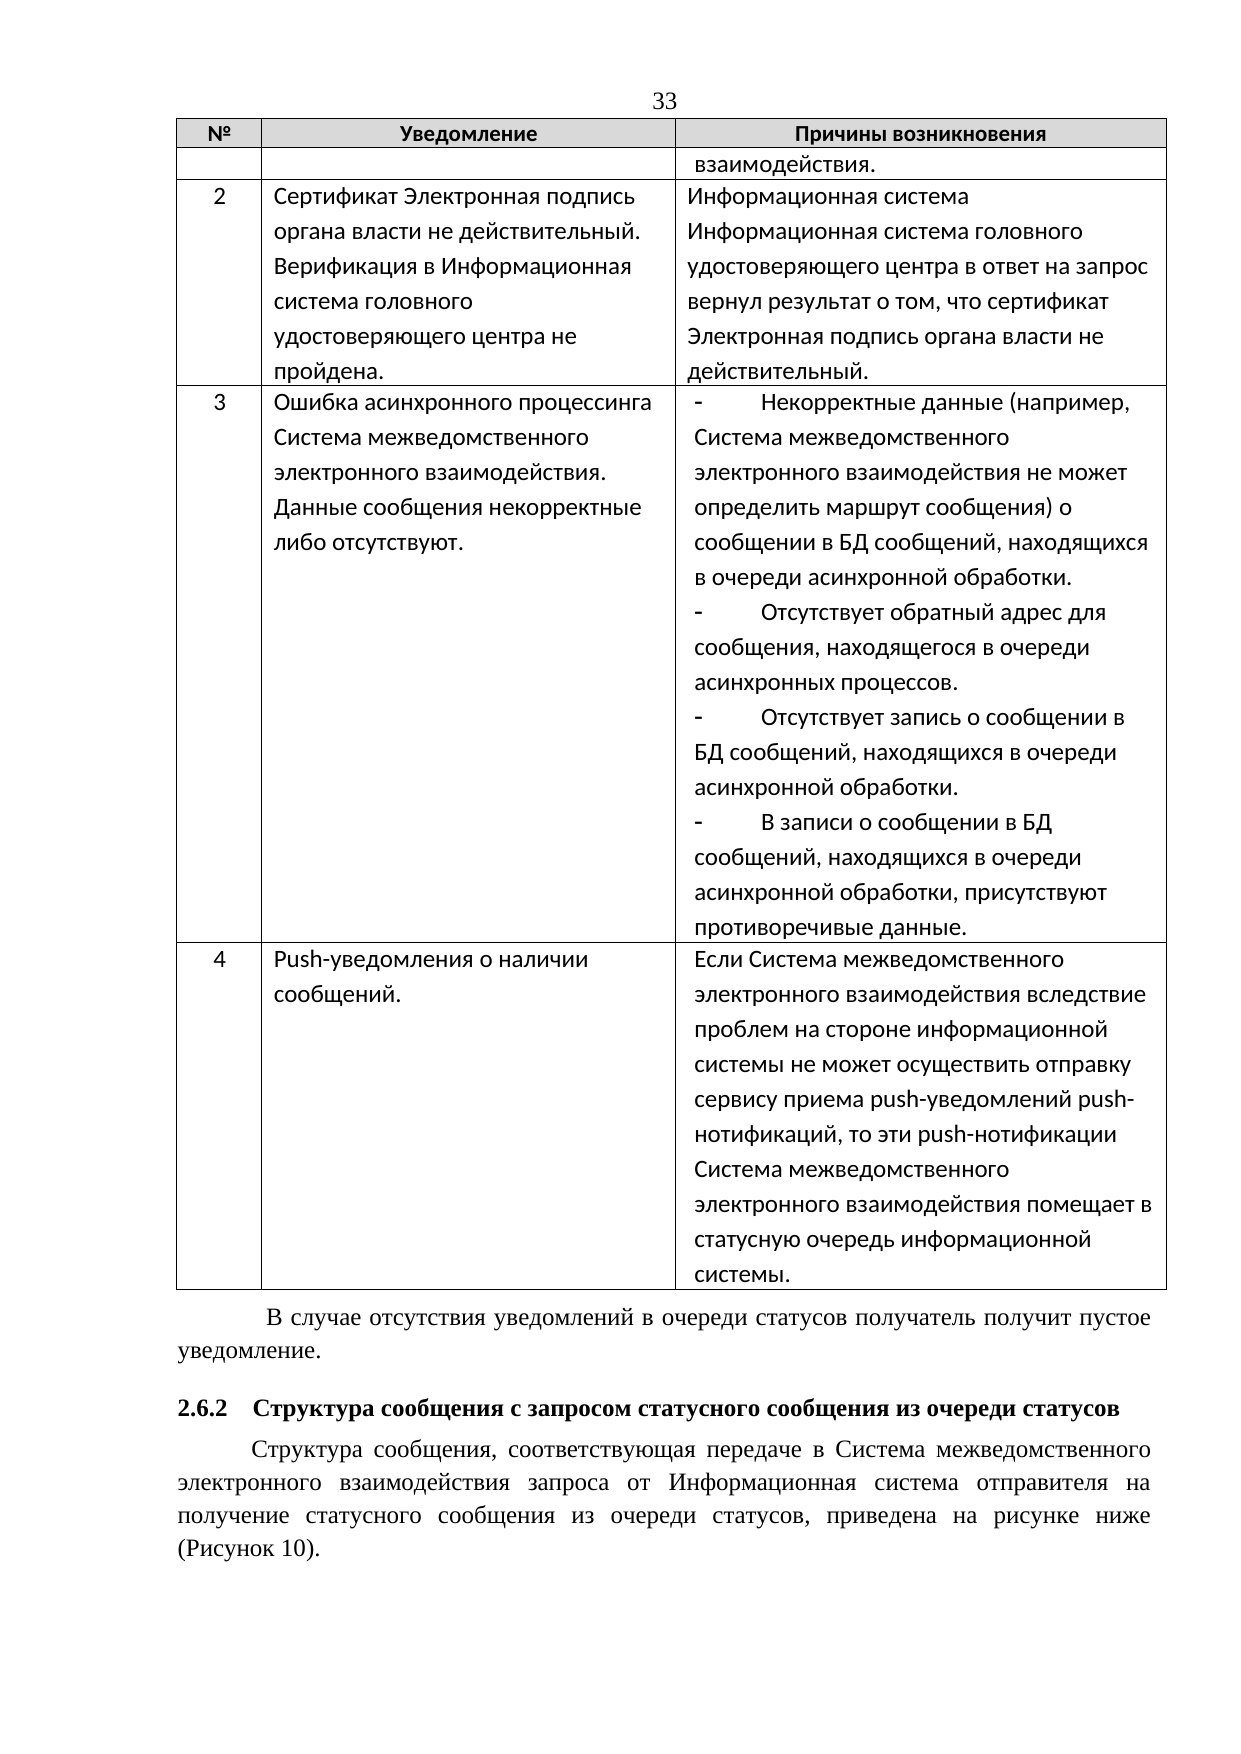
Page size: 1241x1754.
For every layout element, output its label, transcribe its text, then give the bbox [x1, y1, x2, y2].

table_header Причины возникновения [676, 119, 1166, 147]
table_header № [177, 119, 261, 147]
text Структура сообщения, соответствующая передаче в Система межведомственного электронного взаимодействия запроса от Информационная система отправителя на получение статусного сообщения из очереди статусов, приведена на рисунке ниже (Рисунок 10). [177, 1434, 1152, 1562]
table_cell Некорректные данные (например, Система межведомственного электронного взаимодействия не может определить маршрут сообщения) о сообщении в БД сообщений, находящихся в очереди асинхронной обработки. Отсутствует обратный адрес для сообщения, находящегося в очереди асинхронных процессов. Отсутствует запись о сообщении в БД сообщений, находящихся в очереди асинхронной обработки. В записи о сообщении в БД сообщений, находящихся в очереди асинхронной обработки, присутствуют противоречивые данные. [676, 386, 1166, 942]
table_cell Сертификат Электронная подпись органа власти не действительный. Верификация в Информационная система головного удостоверяющего центра не пройдена. [262, 180, 675, 385]
table_cell 2 [177, 180, 261, 385]
table_cell Информационная система Информационная система головного удостоверяющего центра в ответ на запрос вернул результат о том, что сертификат Электронная подпись органа власти не действительный. [676, 180, 1166, 385]
subtitle Структура сообщения с запросом статусного сообщения из очереди статусов [177, 1393, 1152, 1422]
table_cell Push-уведомления о наличии сообщений. [262, 943, 675, 1288]
table_header Уведомление [262, 119, 675, 147]
table_cell Ошибка асинхронного процессинга Система межведомственного электронного взаимодействия. Данные сообщения некорректные либо отсутствуют. [262, 386, 675, 942]
text В случае отсутствия уведомлений в очереди статусов получатель получит пустое уведомление. [177, 1302, 1152, 1364]
table_cell 4 [177, 943, 261, 1288]
table_cell [177, 148, 261, 179]
table_cell Если Система межведомственного электронного взаимодействия вследствие проблем на стороне информационной системы не может осуществить отправку сервису приема push-уведомлений push-нотификаций, то эти push-нотификации Система межведомственного электронного взаимодействия помещает в статусную очередь информационной системы. [676, 943, 1166, 1288]
table_cell взаимодействия. [676, 148, 1166, 179]
table_cell 3 [177, 386, 261, 942]
table_cell [262, 148, 675, 179]
